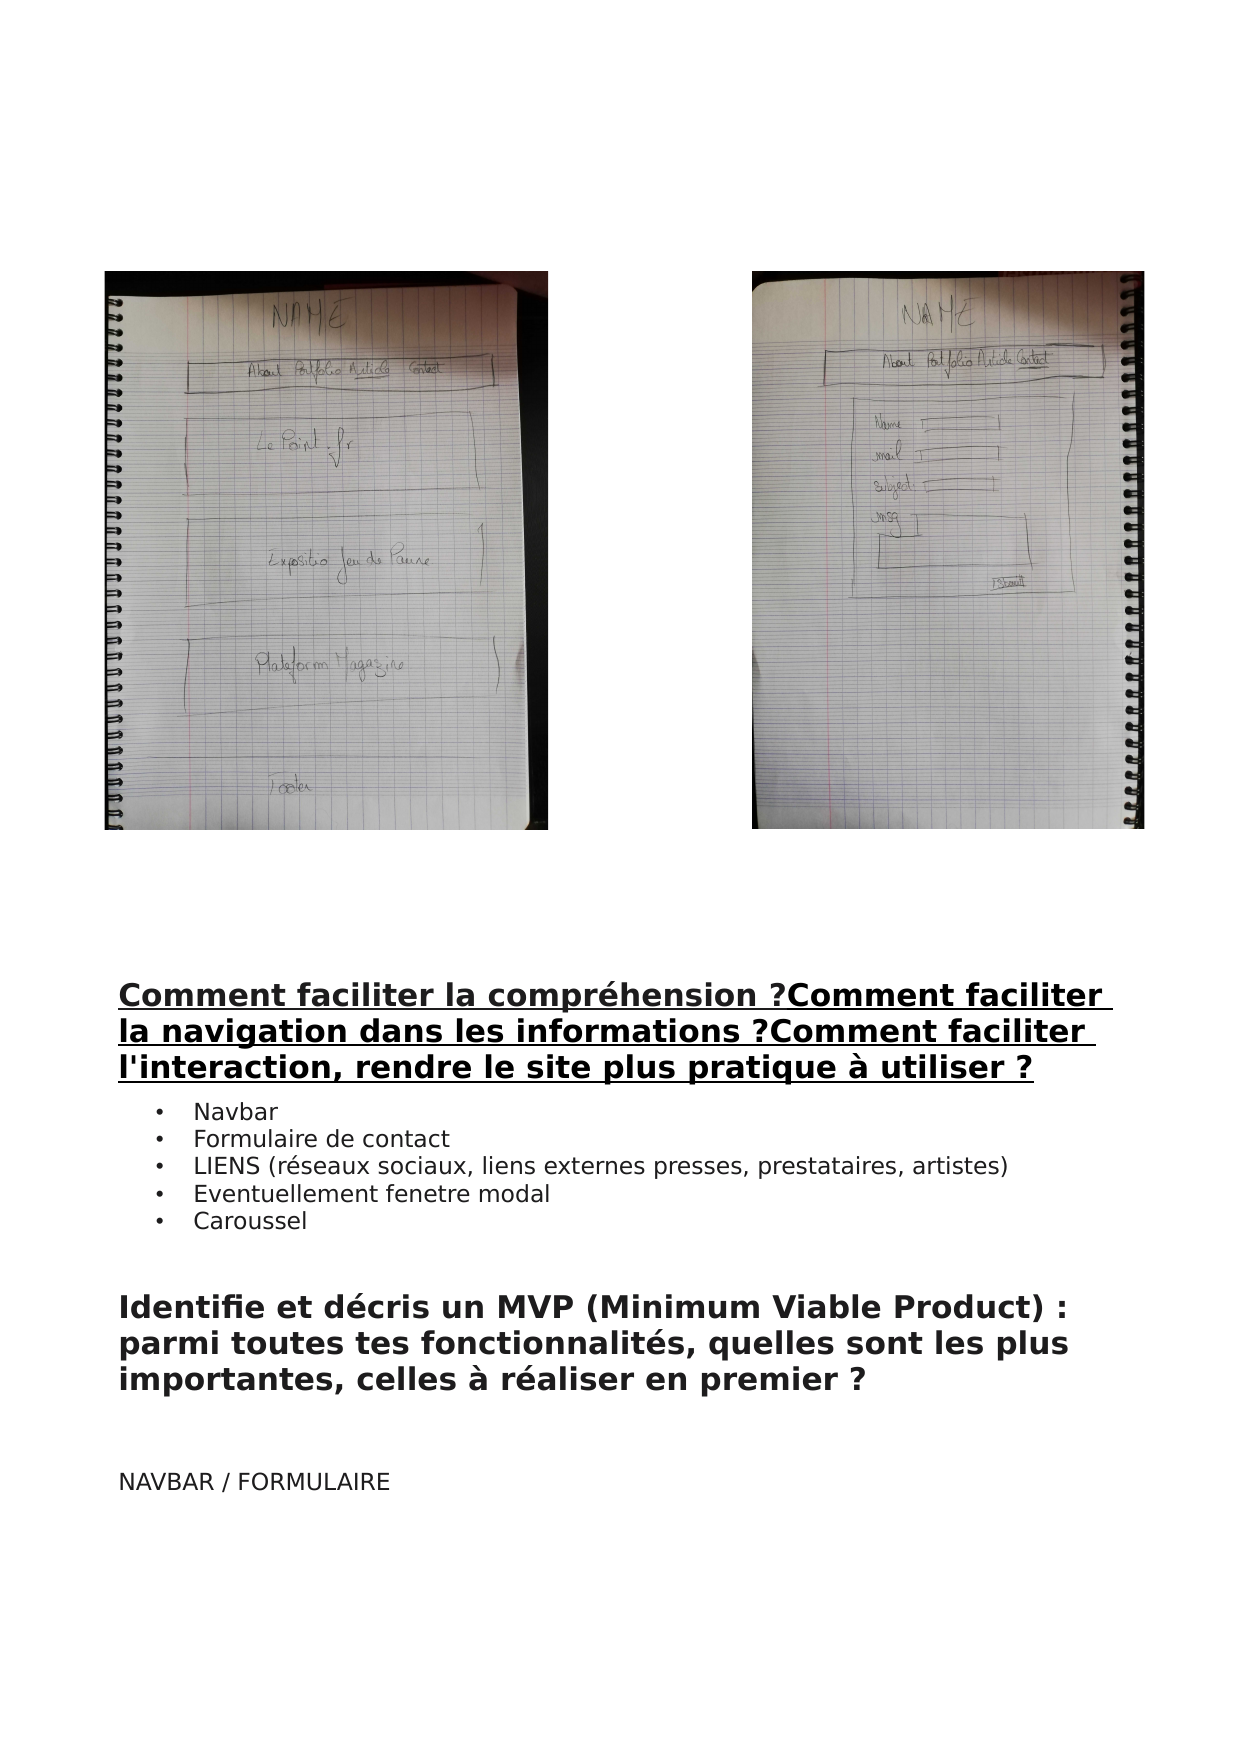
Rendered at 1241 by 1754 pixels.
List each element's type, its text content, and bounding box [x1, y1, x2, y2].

list Navbar [156, 1098, 1122, 1126]
list Caroussel [156, 1208, 1122, 1235]
picture [752, 271, 1145, 829]
text NAVBAR / FORMULAIRE [118, 1469, 1122, 1496]
subtitle Comment faciliter la compréhension ?Comment faciliter la navigation dans les informations ?Comment faciliter l'interaction, rendre le site plus pratique à utiliser ? [118, 977, 1122, 1086]
list LIENS (réseaux sociaux, liens externes presses, prestataires, artistes) [156, 1153, 1122, 1180]
list Formulaire de contact [156, 1126, 1122, 1153]
list Eventuellement fenetre modal [156, 1180, 1122, 1208]
subtitle Identifie et décris un MVP (Minimum Viable Product) : parmi toutes tes fonctionnalités, quelles sont les plus importantes, celles à réaliser en premier ? [118, 1289, 1122, 1398]
picture [104, 271, 549, 830]
